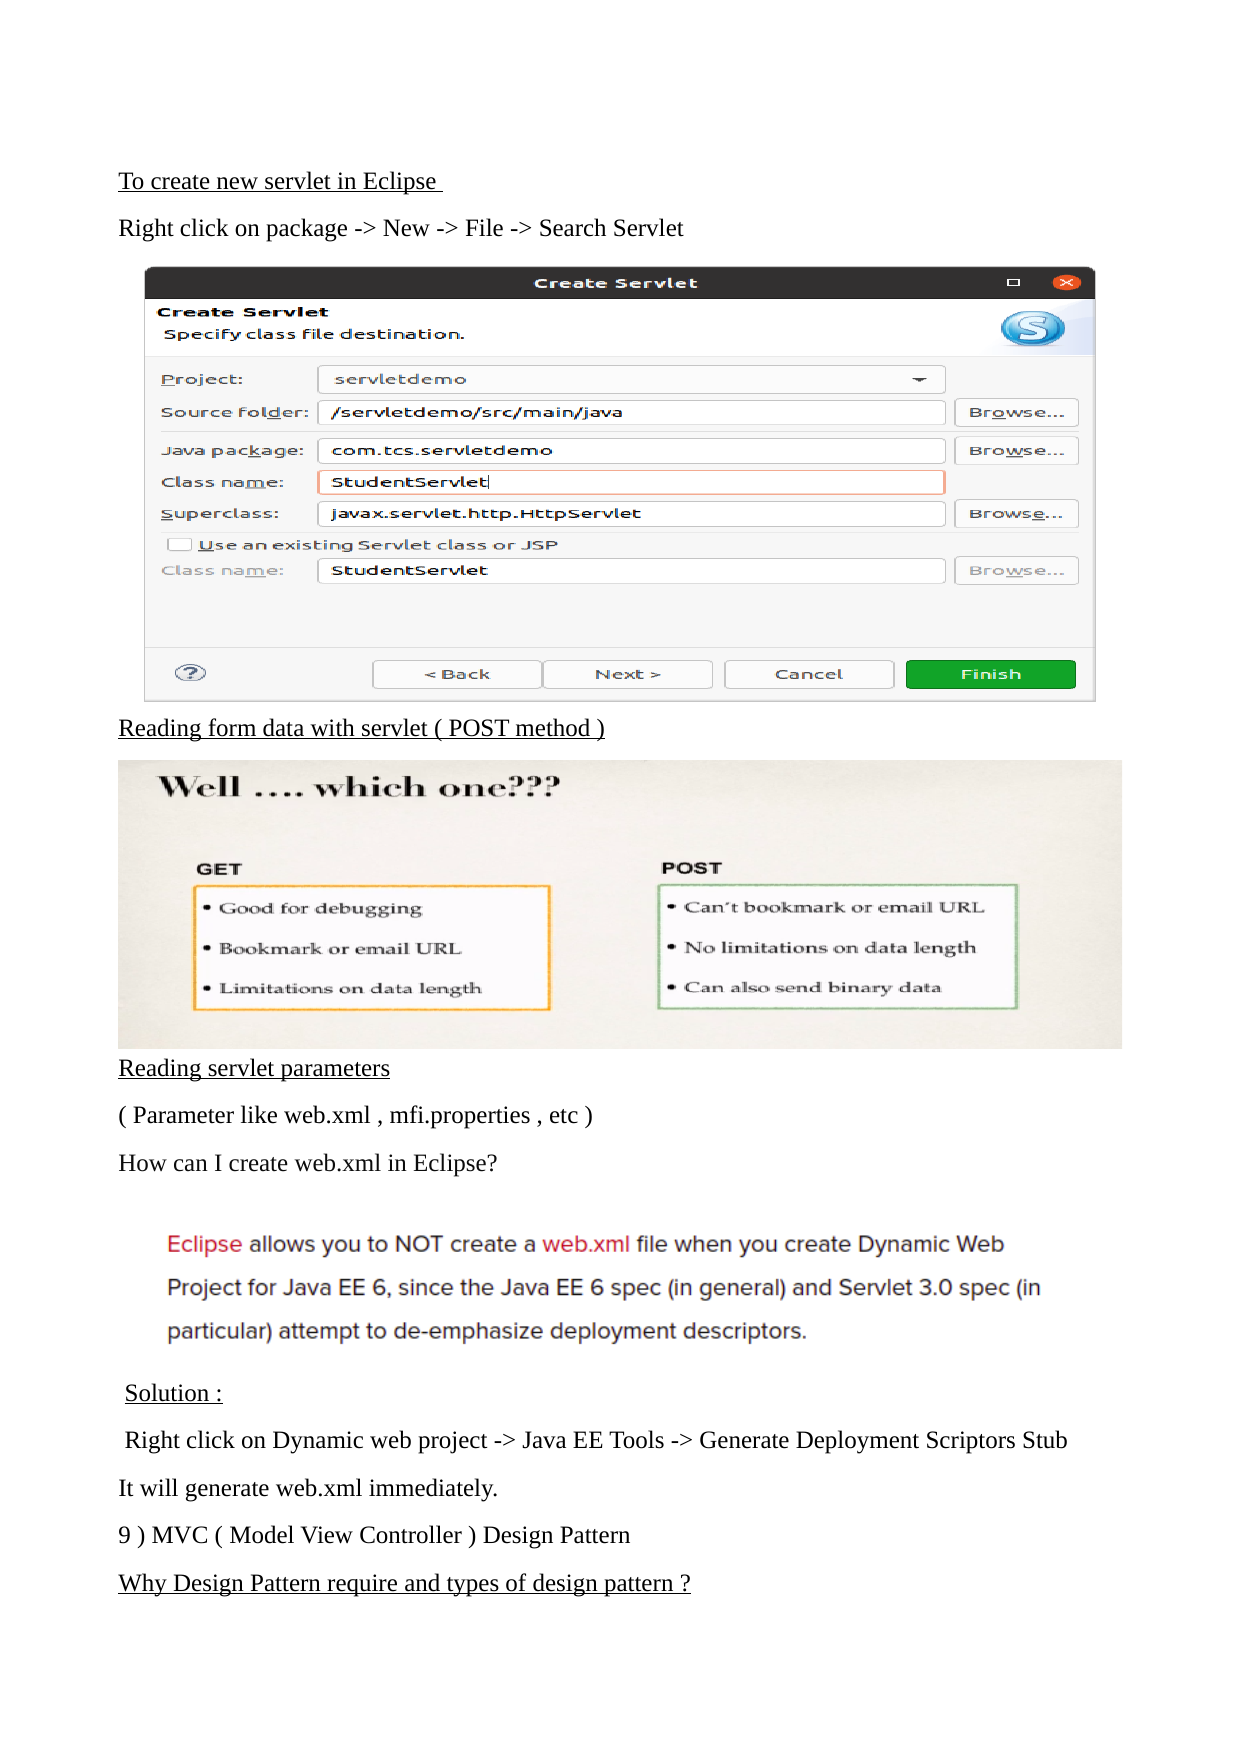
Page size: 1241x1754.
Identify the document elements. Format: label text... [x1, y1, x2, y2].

picture [118, 1195, 1123, 1374]
text ( Parameter like web.xml , mfi.properties , etc ) [118, 1100, 1122, 1129]
text Why Design Pattern require and types of design pattern ? [118, 1568, 1122, 1597]
text It will generate web.xml immediately. [118, 1473, 1122, 1502]
text 9 ) MVC ( Model View Controller ) Design Pattern [118, 1521, 1122, 1549]
picture [118, 760, 1123, 1049]
text Reading servlet parameters [118, 1049, 1122, 1082]
text Right click on Dynamic web project -> Java EE Tools -> Generate Deployment Scriptors Stub [118, 1425, 1122, 1454]
text Reading form data with servlet ( POST method ) [118, 261, 1122, 741]
text Right click on package -> New -> File -> Search Servlet [118, 213, 1122, 242]
text Solution : [118, 1374, 1122, 1406]
text How can I create web.xml in Eclipse? [118, 1148, 1122, 1177]
picture [130, 261, 1110, 709]
text To create new servlet in Eclipse [118, 166, 1122, 194]
